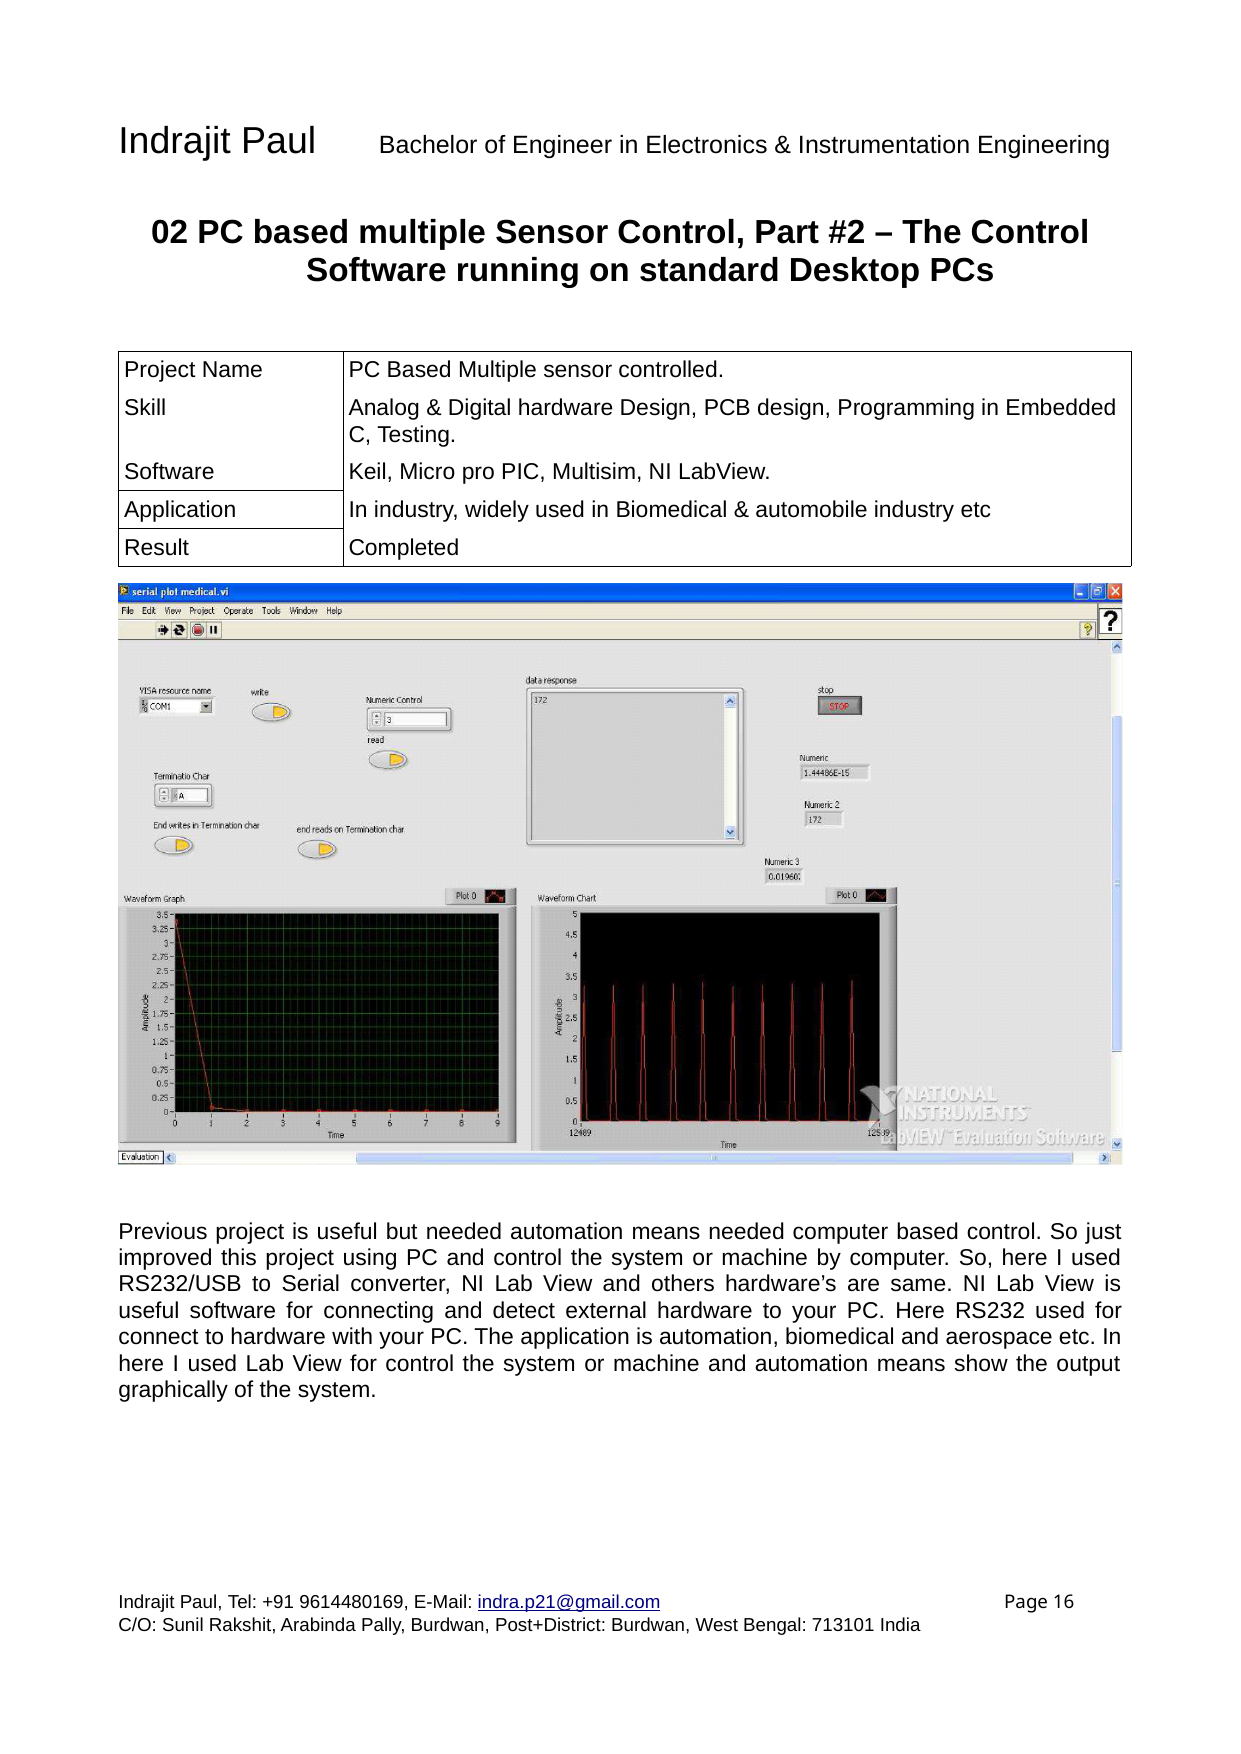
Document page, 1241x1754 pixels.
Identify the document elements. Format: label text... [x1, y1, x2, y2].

table_cell Completed [344, 528, 1131, 566]
table_cell Skill [119, 389, 343, 453]
subtitle 02 PC based multiple Sensor Control, Part #2 – The Control Software running on standard Desktop PCs [118, 212, 1122, 289]
table_cell Keil, Micro pro PIC, Multisim, NI LabView. [344, 453, 1131, 490]
table_cell Software [119, 453, 343, 490]
table_cell Analog & Digital hardware Design, PCB design, Programming in Embedded C, Testing. [344, 389, 1131, 453]
table_header PC Based Multiple sensor controlled. [344, 352, 1131, 388]
table_cell In industry, widely used in Biomedical & automobile industry etc [344, 490, 1131, 528]
table_cell Application [119, 491, 343, 528]
table_header Project Name [119, 352, 343, 388]
text Previous project is useful but needed automation means needed computer based control. So just improved this project using PC and control the system or machine by computer. So, here I used RS232/USB to Serial converter, NI Lab View and others hardware’s are same. NI Lab View is useful software for connecting and detect external hardware to your PC. Here RS232 used for connect to hardware with your PC. The application is automation, biomedical and aerospace etc. In here I used Lab View for control the system or machine and automation means show the output graphically of the system. [118, 1218, 1122, 1402]
table_cell Result [119, 529, 343, 566]
